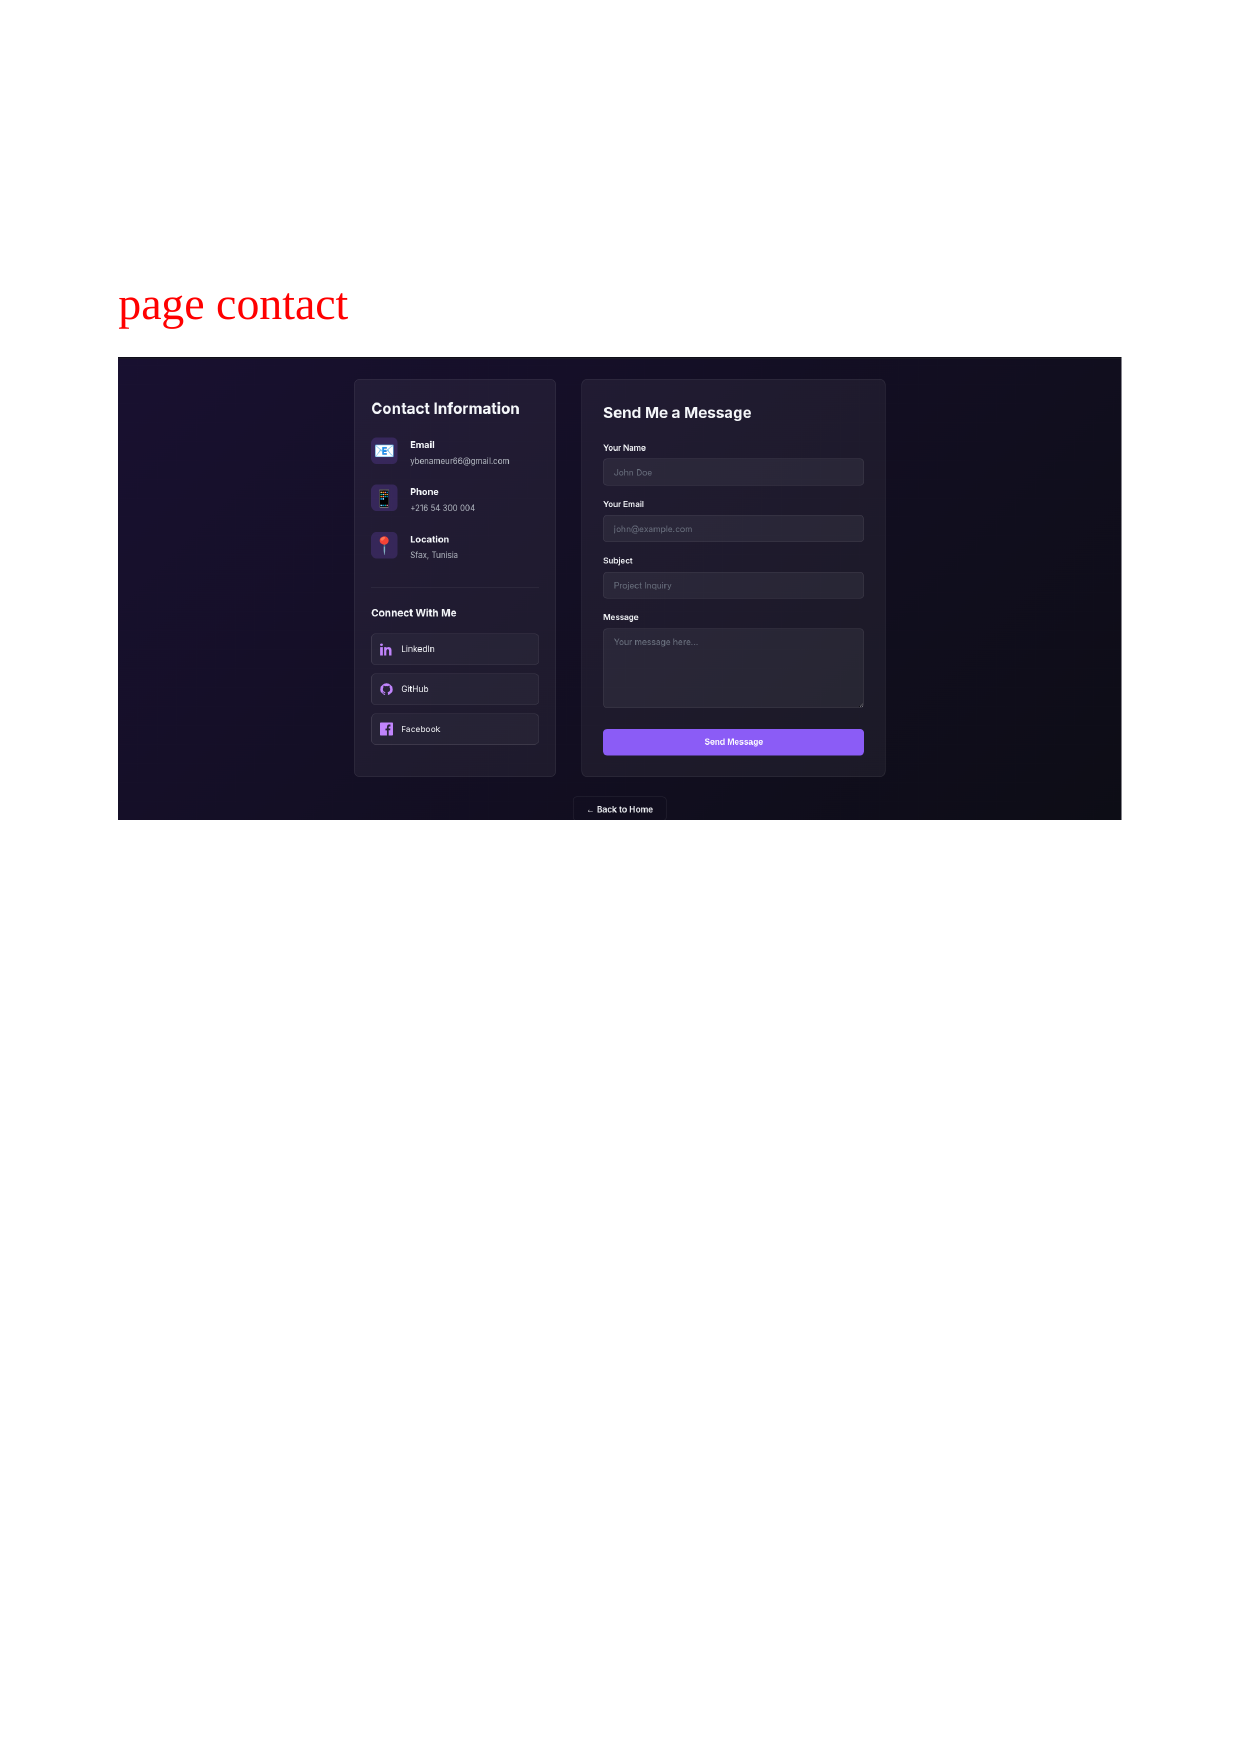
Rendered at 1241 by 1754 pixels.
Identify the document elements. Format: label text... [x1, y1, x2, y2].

text page contact [118, 276, 1122, 329]
picture [118, 357, 1123, 820]
